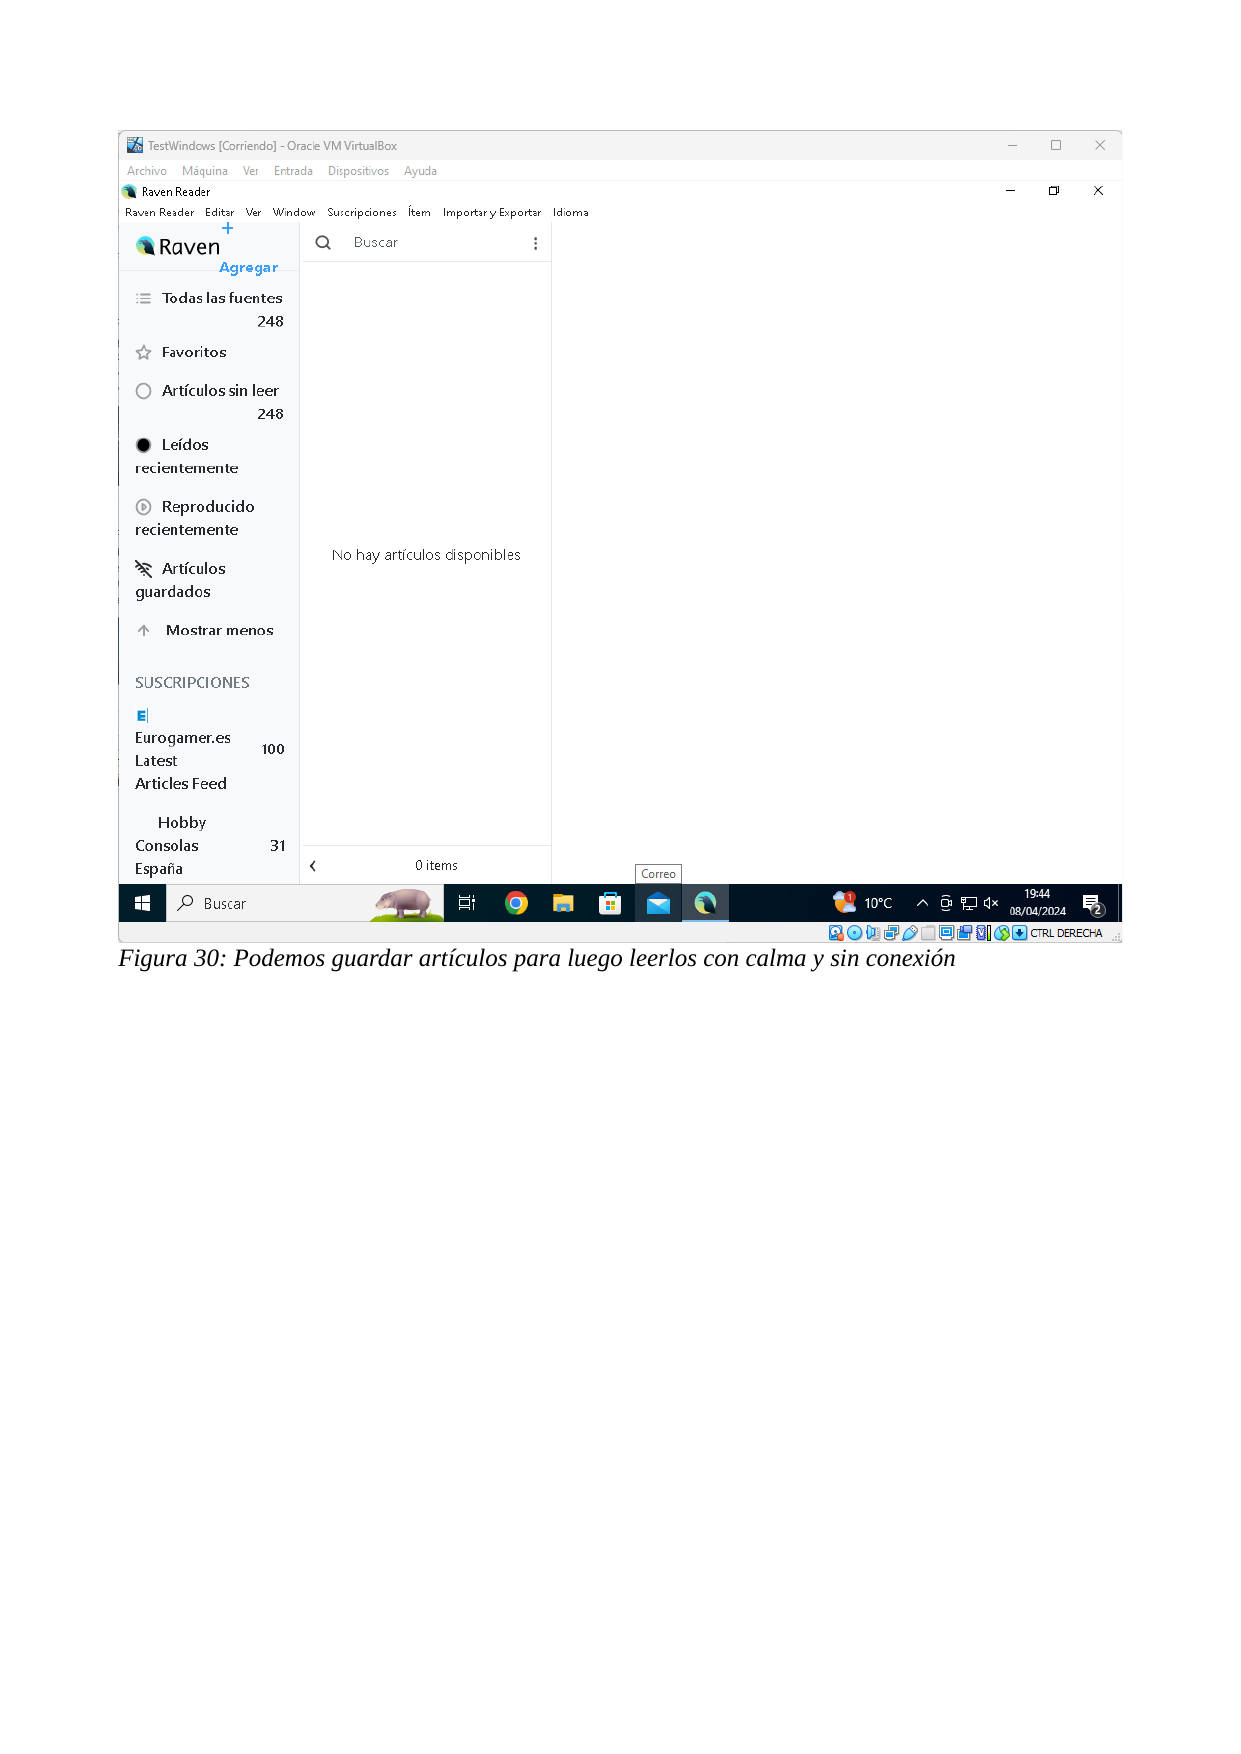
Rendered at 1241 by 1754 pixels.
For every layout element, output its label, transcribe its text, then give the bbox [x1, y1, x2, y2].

text Figura 30: Podemos guardar artículos para luego leerlos con calma y sin conexión [118, 943, 1122, 971]
picture [118, 130, 1123, 943]
